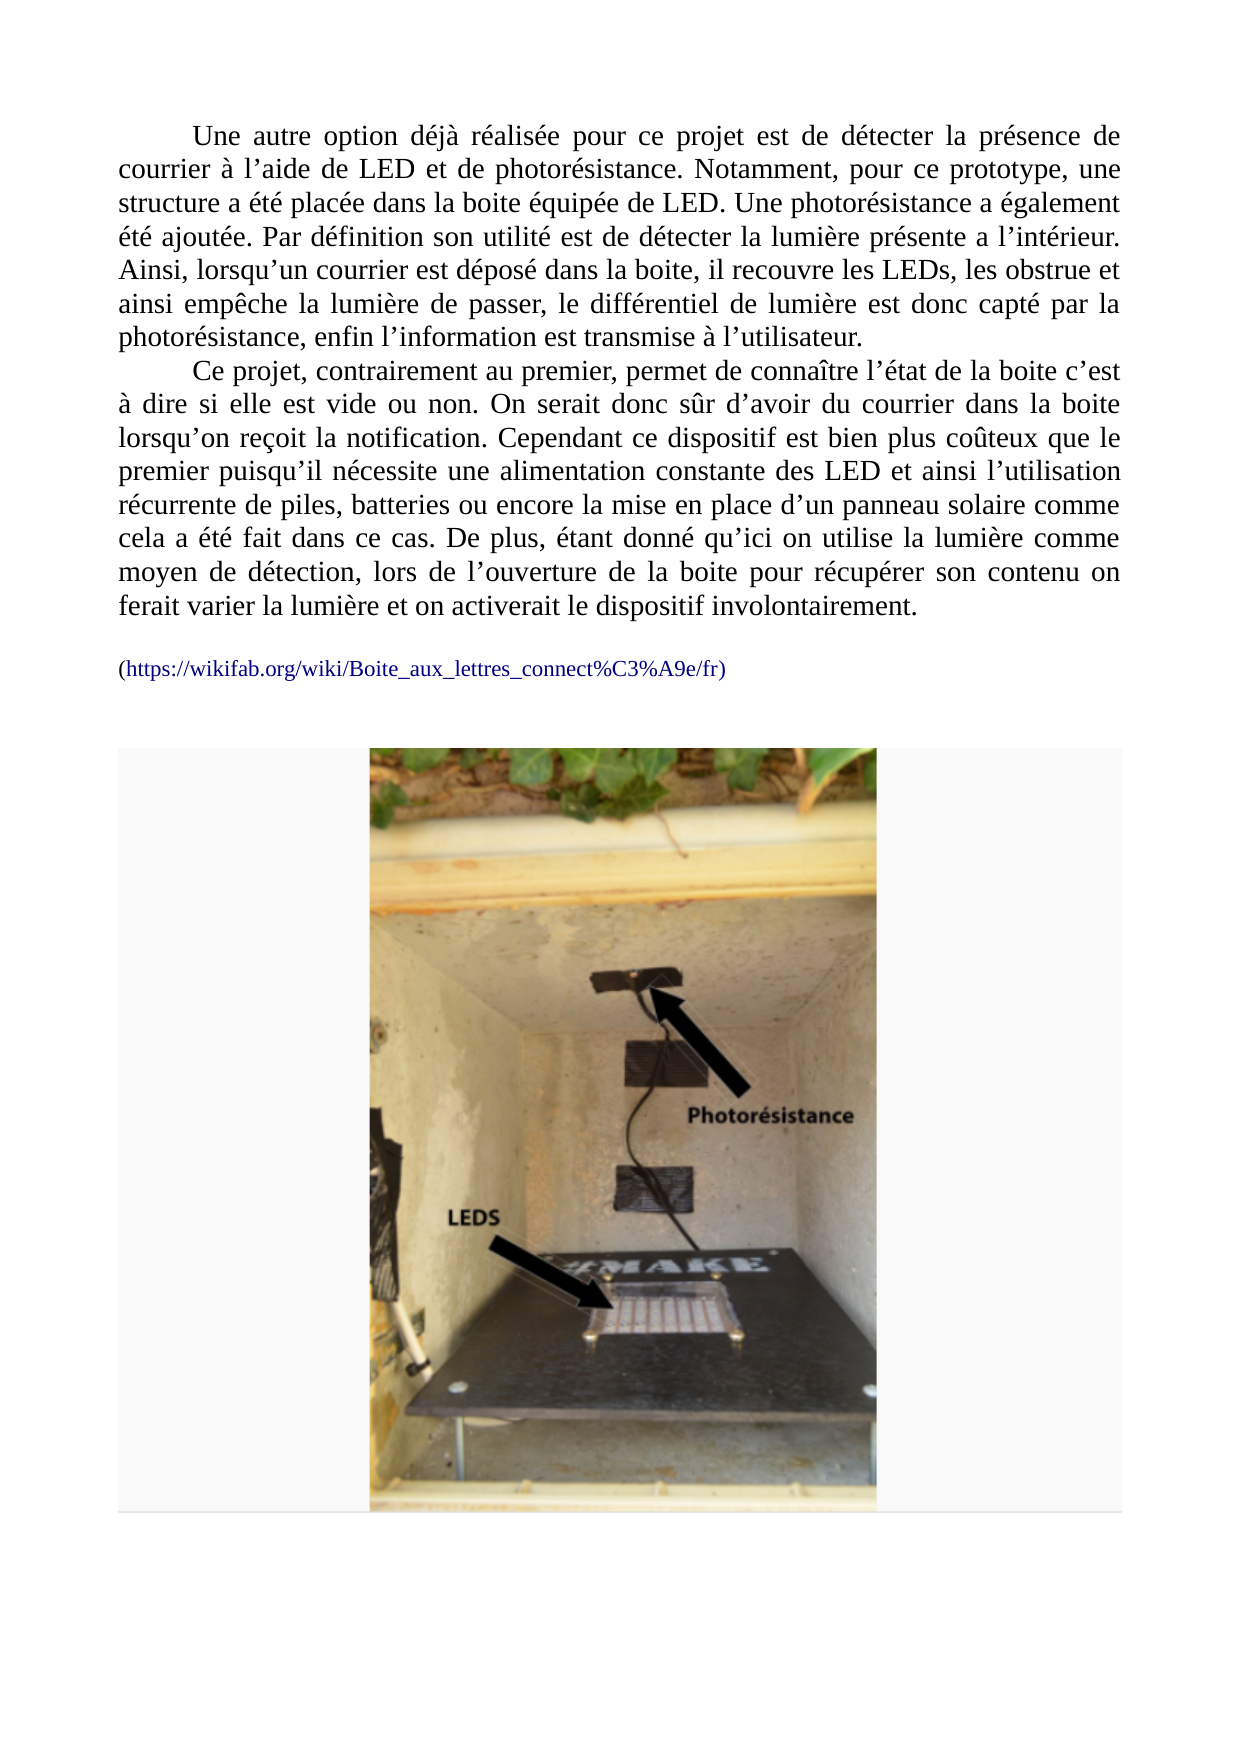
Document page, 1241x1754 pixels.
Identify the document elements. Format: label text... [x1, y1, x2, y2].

text Ce projet, contrairement au premier, permet de connaître l’état de la boite c’est à dire si elle est vide ou non. On serait donc sûr d’avoir du courrier dans la boite lorsqu’on reçoit la notification. Cependant ce dispositif est bien plus coûteux que le premier puisqu’il nécessite une alimentation constante des LED et ainsi l’utilisation récurrente de piles, batteries ou encore la mise en place d’un panneau solaire comme cela a été fait dans ce cas. De plus, étant donné qu’ici on utilise la lumière comme moyen de détection, lors de l’ouverture de la boite pour récupérer son contenu on ferait varier la lumière et on activerait le dispositif involontairement. [118, 353, 1122, 621]
picture [118, 748, 1123, 1516]
text (https://wikifab.org/wiki/Boite_aux_lettres_connect%C3%A9e/fr) [118, 655, 1122, 681]
text Une autre option déjà réalisée pour ce projet est de détecter la présence de courrier à l’aide de LED et de photorésistance. Notamment, pour ce prototype, une structure a été placée dans la boite équipée de LED. Une photorésistance a également été ajoutée. Par définition son utilité est de détecter la lumière présente a l’intérieur. Ainsi, lorsqu’un courrier est déposé dans la boite, il recouvre les LEDs, les obstrue et ainsi empêche la lumière de passer, le différentiel de lumière est donc capté par la photorésistance, enfin l’information est transmise à l’utilisateur. [118, 118, 1122, 353]
